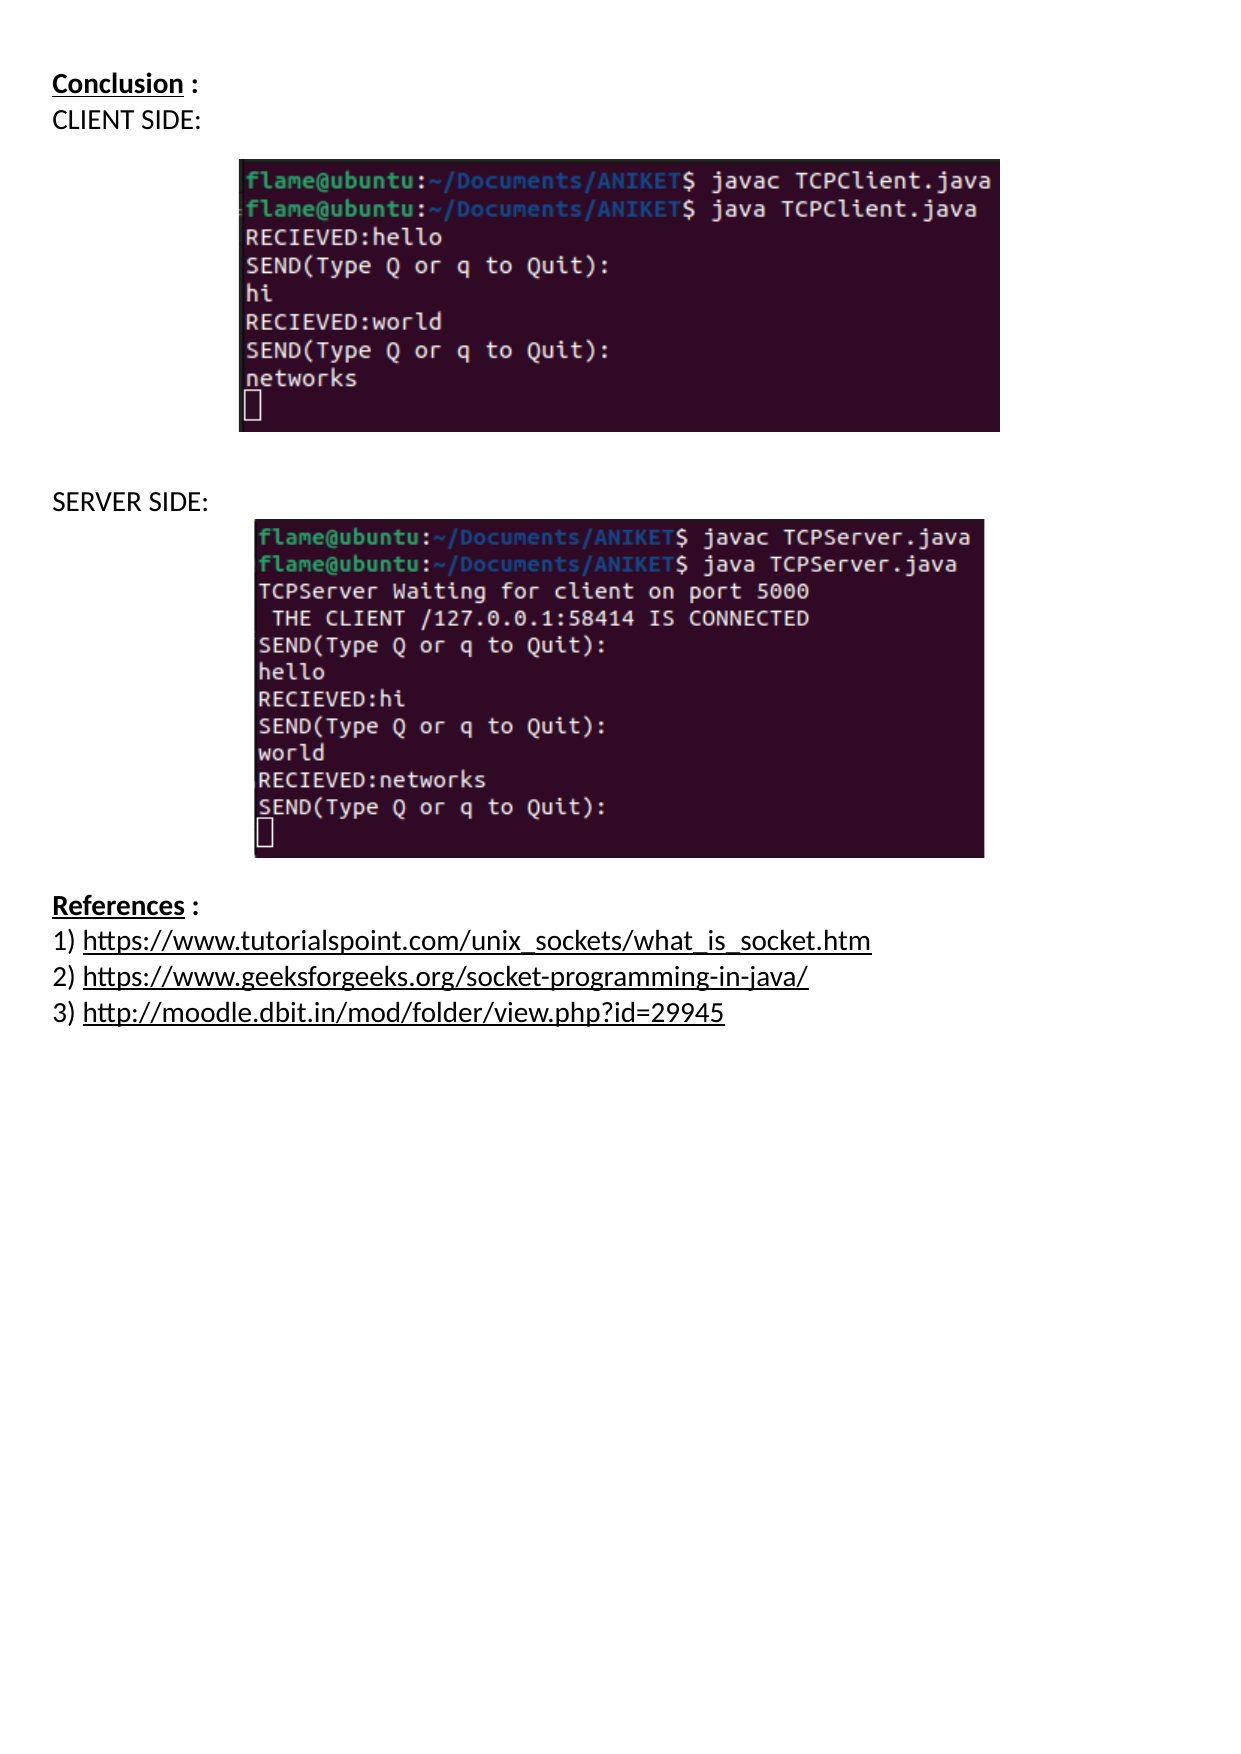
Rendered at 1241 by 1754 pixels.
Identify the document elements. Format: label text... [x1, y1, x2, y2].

text 2) https://www.geeksforgeeks.org/socket-programming-in-java/ [52, 958, 1187, 994]
text Conclusion : CLIENT SIDE: [52, 65, 1184, 136]
text References : [52, 887, 1187, 922]
text SERVER SIDE: [52, 483, 1184, 519]
text 3) http://moodle.dbit.in/mod/folder/view.php?id=29945 [52, 994, 1184, 1029]
text 1) https://www.tutorialspoint.com/unix_sockets/what_is_socket.htm [52, 922, 1187, 958]
